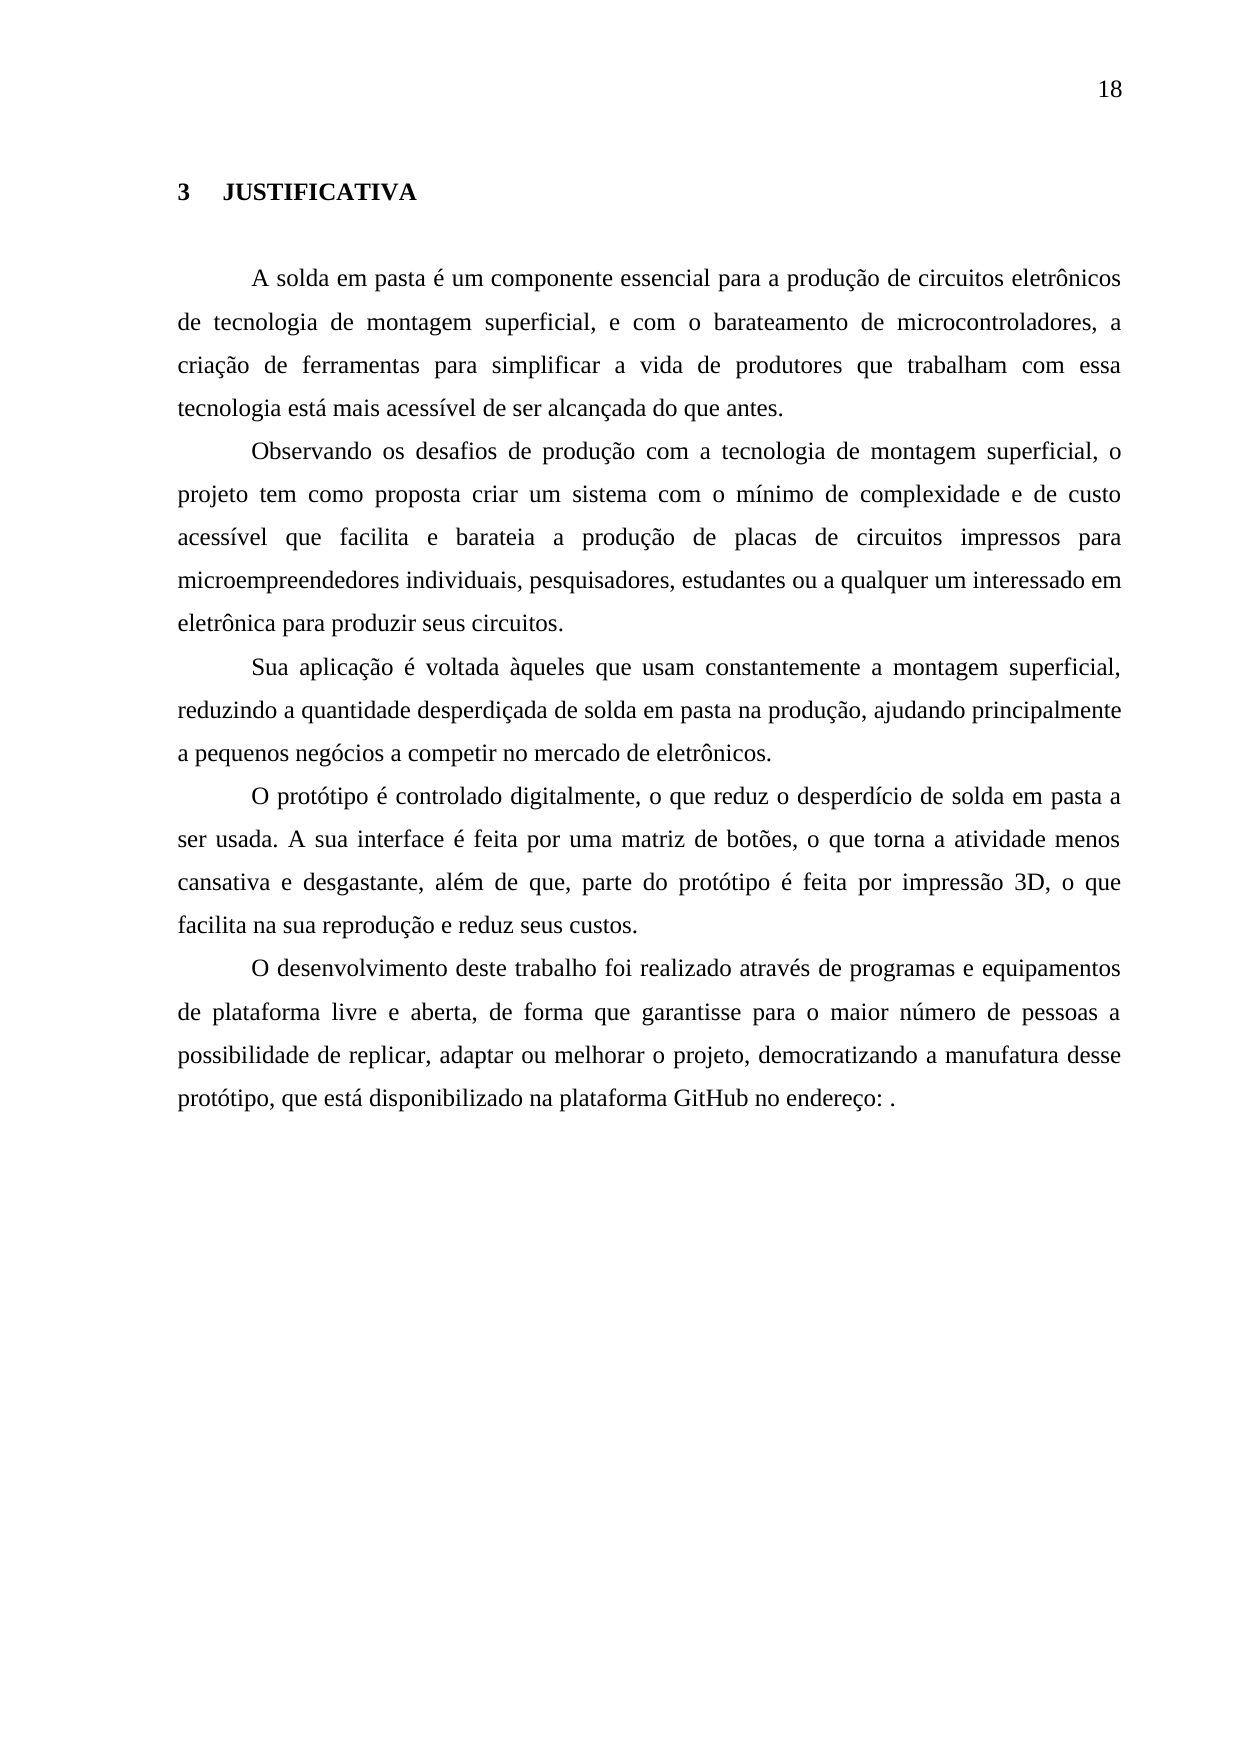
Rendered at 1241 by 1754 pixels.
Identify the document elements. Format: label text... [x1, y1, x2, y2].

text O protótipo é controlado digitalmente, o que reduz o desperdício de solda em pasta a ser usada. A sua interface é feita por uma matriz de botões, o que torna a atividade menos cansativa e desgastante, além de que, parte do protótipo é feita por impressão 3D, o que facilita na sua reprodução e reduz seus custos. [177, 781, 1122, 939]
text Observando os desafios de produção com a tecnologia de montagem superficial, o projeto tem como proposta criar um sistema com o mínimo de complexidade e de custo acessível que facilita e barateia a produção de placas de circuitos impressos para microempreendedores individuais, pesquisadores, estudantes ou a qualquer um interessado em eletrônica para produzir seus circuitos. [177, 436, 1122, 637]
subtitle JUSTIFICATIVA [177, 177, 1122, 206]
text O desenvolvimento deste trabalho foi realizado através de programas e equipamentos de plataforma livre e aberta, de forma que garantisse para o maior número de pessoas a possibilidade de replicar, adaptar ou melhorar o projeto, democratizando a manufatura desse protótipo, que está disponibilizado na plataforma GitHub no endereço: . [177, 953, 1122, 1112]
text A solda em pasta é um componente essencial para a produção de circuitos eletrônicos de tecnologia de montagem superficial, e com o barateamento de microcontroladores, a criação de ferramentas para simplificar a vida de produtores que trabalham com essa tecnologia está mais acessível de ser alcançada do que antes. [177, 263, 1122, 422]
text Sua aplicação é voltada àqueles que usam constantemente a montagem superficial, reduzindo a quantidade desperdiçada de solda em pasta na produção, ajudando principalmente a pequenos negócios a competir no mercado de eletrônicos. [177, 652, 1122, 767]
